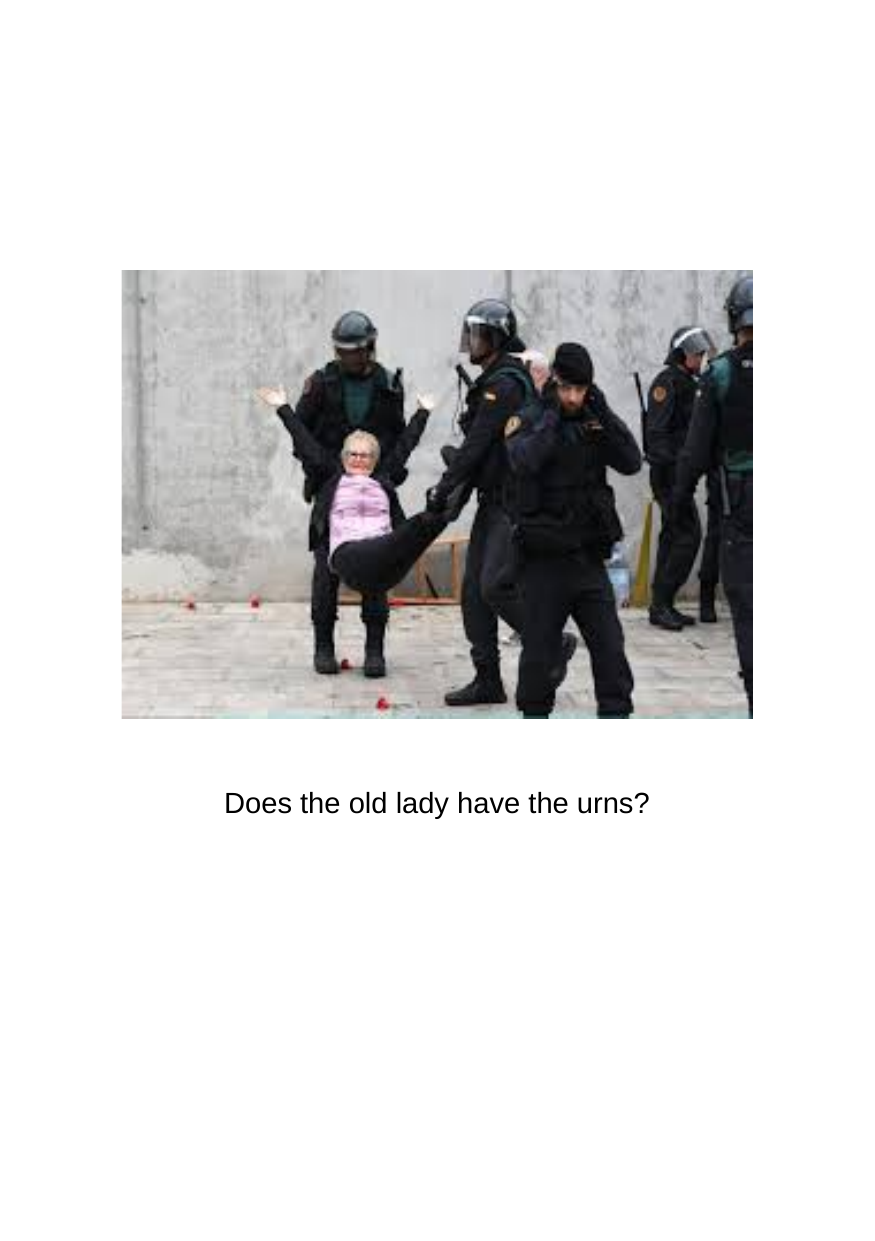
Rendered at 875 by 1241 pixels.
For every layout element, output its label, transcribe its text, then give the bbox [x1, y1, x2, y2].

text Does the old lady have the urns? [118, 786, 756, 820]
picture [121, 270, 753, 719]
